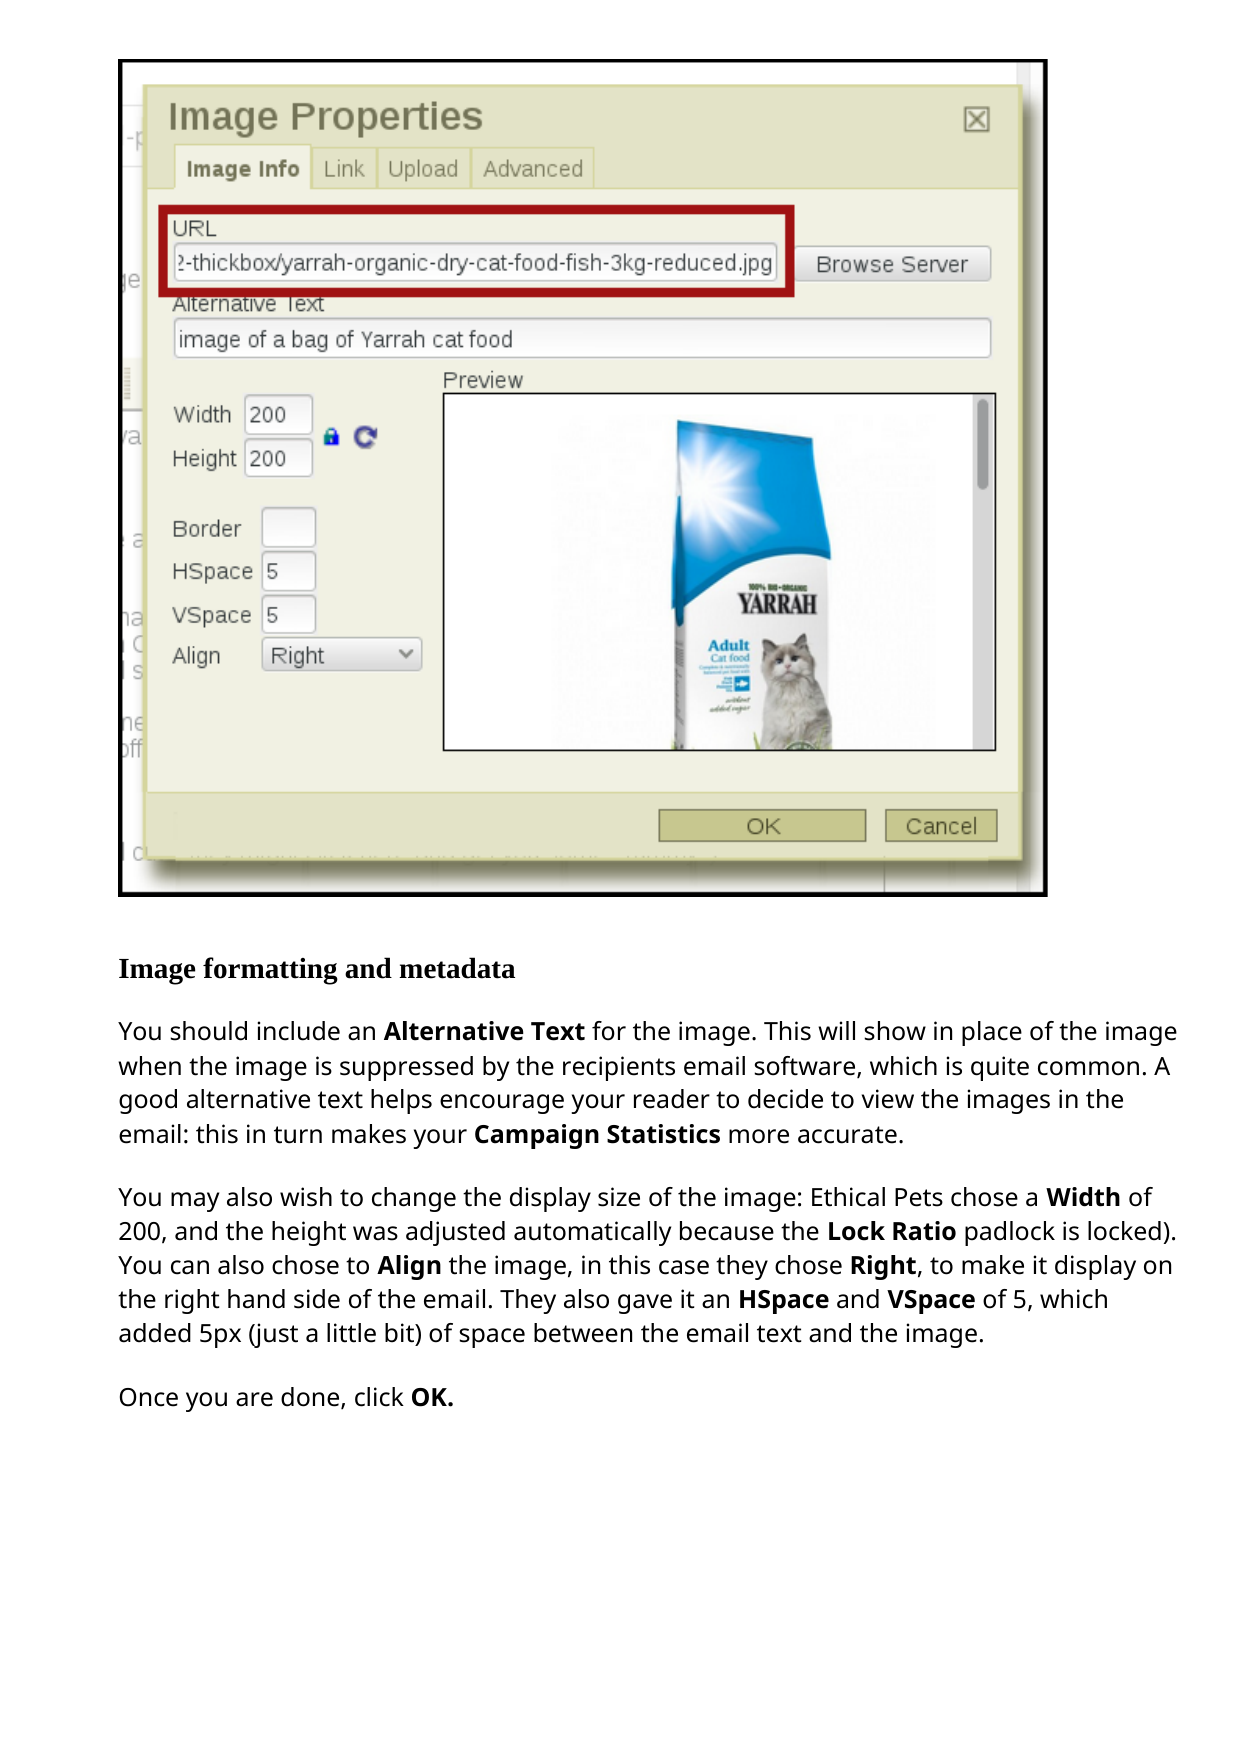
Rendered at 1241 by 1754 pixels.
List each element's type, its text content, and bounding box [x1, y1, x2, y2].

subtitle Image formatting and metadata [118, 951, 1181, 984]
text You may also wish to change the display size of the image: Ethical Pets chose a Width of 200, and the height was adjusted automatically because the Lock Ratio padlock is locked). You can also chose to Align the image, in this case they chose Right, to make it display on the right hand side of the email. They also gave it an HSpace and VSpace of 5, which added 5px (just a little bit) of space between the email text and the image. [118, 1180, 1181, 1350]
text You should include an Alternative Text for the image. This will show in place of the image when the image is suppressed by the recipients email software, which is quite common. A good alternative text helps encourage your reader to decide to view the images in the email: this in turn makes your Campaign Statistics more accurate. [118, 1014, 1181, 1150]
text Once you are done, click OK. [118, 1379, 1181, 1414]
picture [118, 59, 1048, 897]
